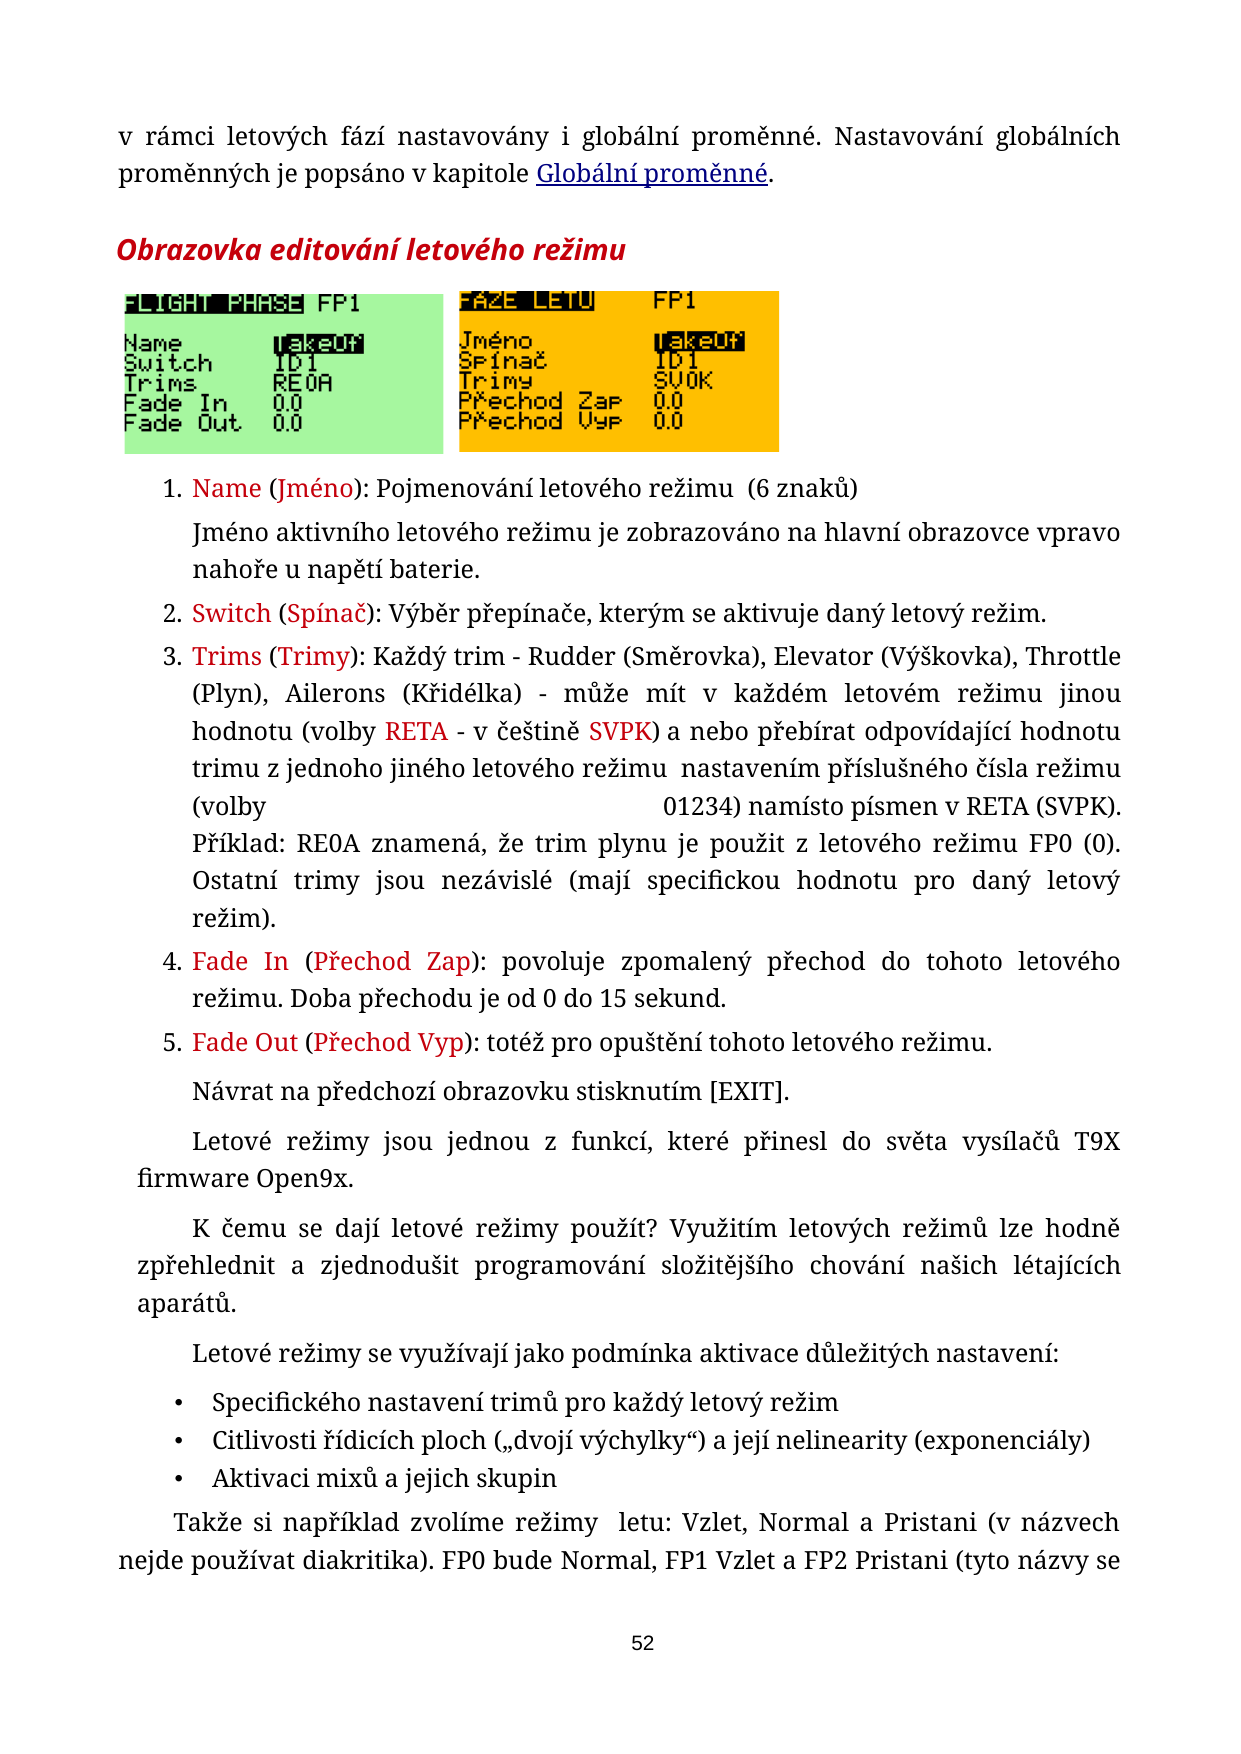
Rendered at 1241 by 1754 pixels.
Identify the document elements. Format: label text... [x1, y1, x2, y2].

list Fade Out (Přechod Vyp): totéž pro opuštění tohoto letového režimu. [162, 1024, 1122, 1058]
list Switch (Spínač): Výběr přepínače, kterým se aktivuje daný letový režim. [162, 595, 1122, 629]
picture [124, 294, 444, 454]
text K čemu se dají letové režimy použít? Využitím letových režimů lze hodně zpřehlednit a zjednodušit programování složitějšího chování našich létajících aparátů. [137, 1211, 1122, 1319]
picture [459, 291, 780, 452]
list Specifického nastavení trimů pro každý letový režim [174, 1385, 1122, 1419]
text Letové režimy jsou jednou z funkcí, které přinesl do světa vysílačů T9X firmware Open9x. [137, 1123, 1122, 1195]
list Trims (Trimy): Každý trim - Rudder (Směrovka), Elevator (Výškovka), Throttle (Plyn), Ailerons (Křidélka) - může mít v každém letovém režimu jinou hodnotu (vol­by RETA - v češtině SVPK) a nebo přebírat odpovídající hodnotu trimu z jednoho ji­ného letového režimu nastavením příslušného čísla režimu (volby 01234) namísto písmen v RETA (SVPK). Příklad: RE0A znamená, že trim plynu je použit z letového režimu FP0 (0). Ostatní trimy jsou nezávislé (mají specifickou hodnotu pro daný letový režim). [162, 638, 1122, 934]
list Fade In (Přechod Zap): povoluje zpomalený přechod do tohoto letového režimu. Doba přechodu je od 0 do 15 sekund. [162, 944, 1122, 1015]
text Takže si například zvolíme režimy letu: Vzlet, Normal a Pristani (v názvech nejde použí­vat diakritika). FP0 bude Normal, FP1 Vzlet a FP2 Pristani (tyto názvy se [118, 1505, 1122, 1576]
text v rámci letových fází nastavovány i globální proměnné. Nastavování globálních proměnných je popsáno v kapitole Globální proměnné. [118, 118, 1122, 189]
list Name (Jméno): Pojmenování letového režimu (6 znaků) [162, 281, 1122, 505]
text Návrat na předchozí obrazovku stisknutím [EXIT]. [137, 1074, 1122, 1108]
list Aktivaci mixů a jejich skupin [174, 1461, 1122, 1495]
text Jméno aktivního letového režimu je zobrazováno na hlavní obrazovce vpravo naho­ře u napětí baterie. [192, 514, 1122, 586]
subtitle Obrazovka editování letového režimu [116, 229, 1122, 269]
text Letové režimy se využívají jako podmínka aktivace důležitých nastavení: [137, 1335, 1122, 1369]
list Citlivosti řídicích ploch („dvojí výchylky“) a její nelinearity (exponenciály) [174, 1423, 1122, 1457]
